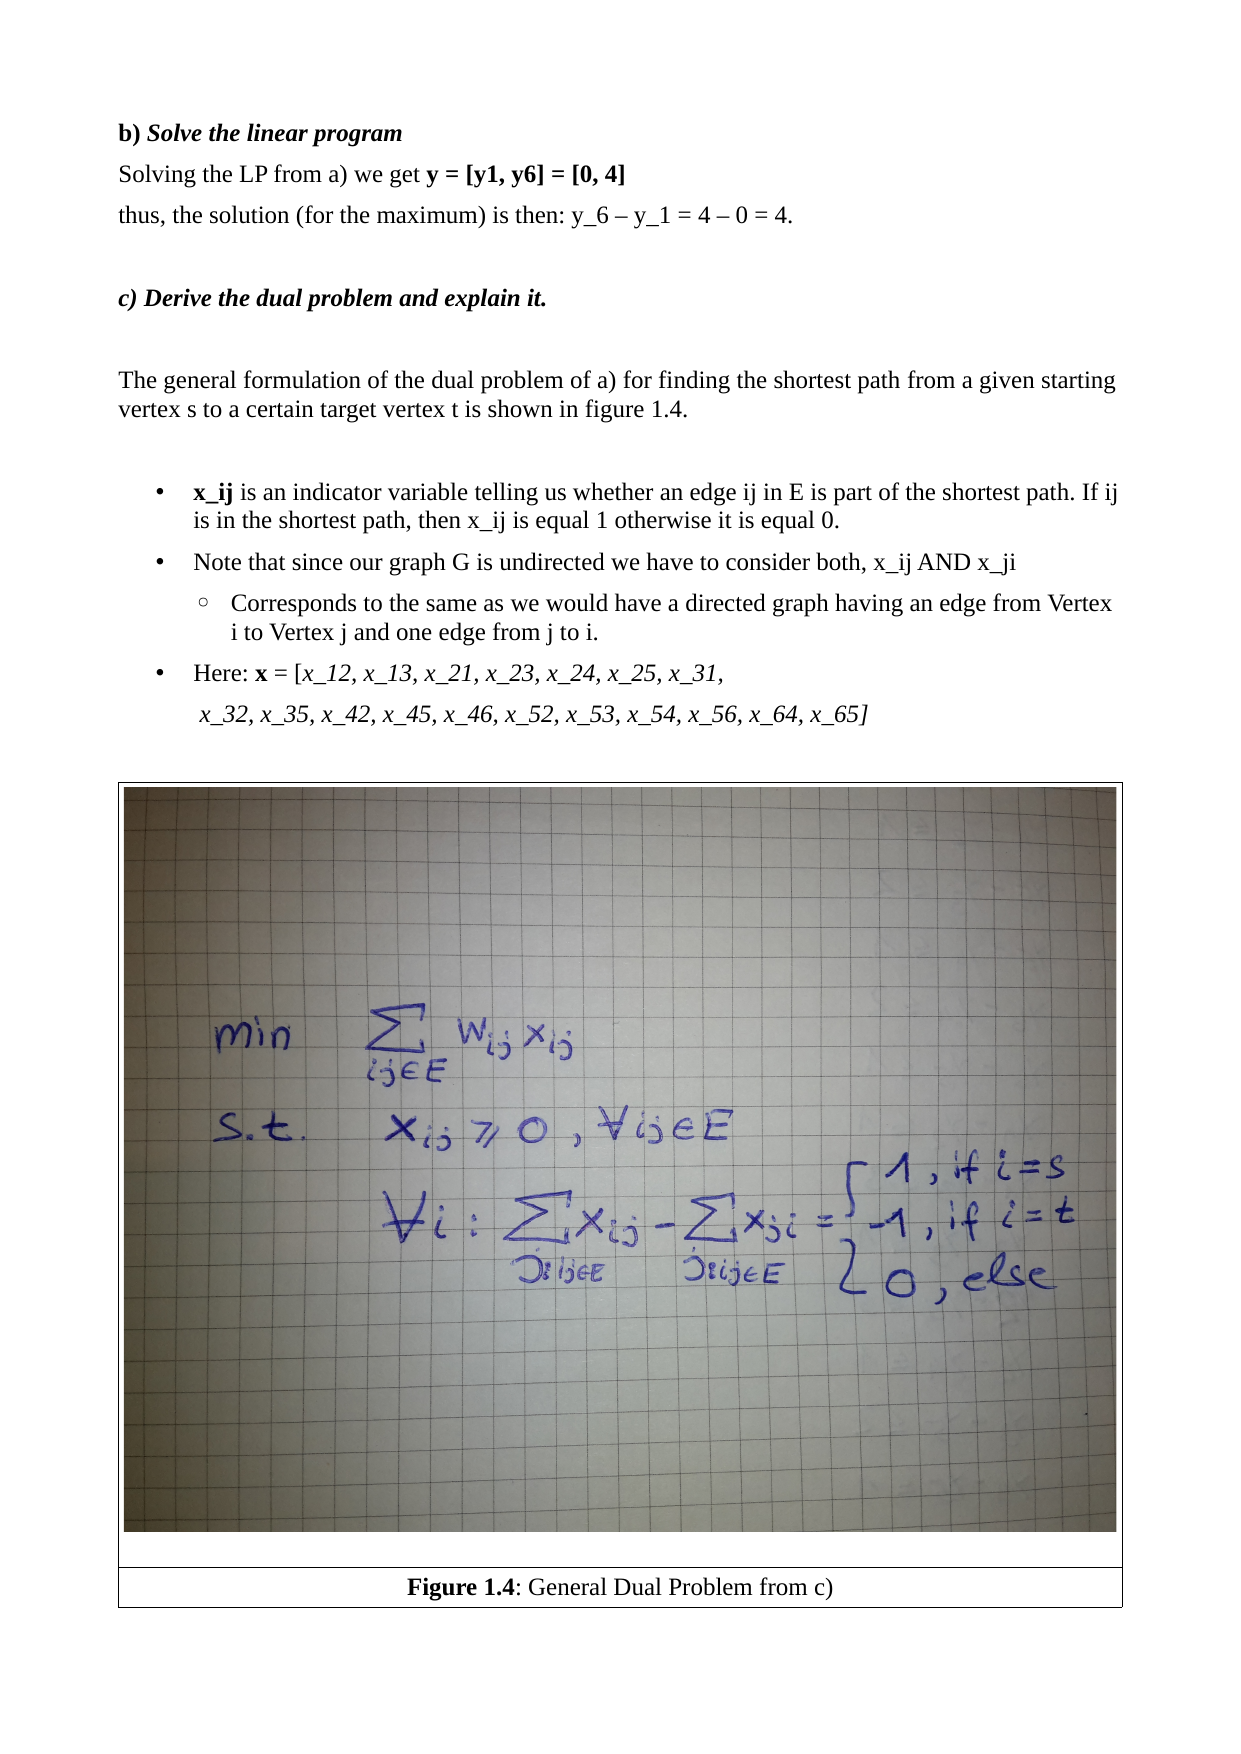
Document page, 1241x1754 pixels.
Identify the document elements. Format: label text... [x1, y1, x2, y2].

subtitle b) Solve the linear program [118, 118, 1122, 147]
list x_ij is an indicator variable telling us whether an edge ij in E is part of the shortest path. If ij is in the shortest path, then x_ij is equal 1 otherwise it is equal 0. [156, 477, 1122, 534]
list Note that since our graph G is undirected we have to consider both, x_ij AND x_ji [156, 547, 1122, 576]
table_cell Figure 1.4: General Dual Problem from c) [119, 1568, 1122, 1607]
list x_32, x_35, x_42, x_45, x_46, x_52, x_53, x_54, x_56, x_64, x_65] [156, 699, 1122, 728]
text c) Derive the dual problem and explain it. [118, 283, 1122, 312]
picture [123, 787, 1117, 1532]
text Solving the LP from a) we get y = [y1, y6] = [0, 4] [118, 159, 1122, 188]
text thus, the solution (for the maximum) is then: y_6 – y_1 = 4 – 0 = 4. [118, 201, 1122, 229]
list Here: x = [x_12, x_13, x_21, x_23, x_24, x_25, x_31, [156, 658, 1122, 687]
table_header [119, 783, 1122, 1567]
text The general formulation of the dual problem of a) for finding the shortest path from a given starting vertex s to a certain target vertex t is shown in figure 1.4. [118, 366, 1122, 423]
list Corresponds to the same as we would have a directed graph having an edge from Vertex i to Vertex j and one edge from j to i. [193, 588, 1122, 646]
